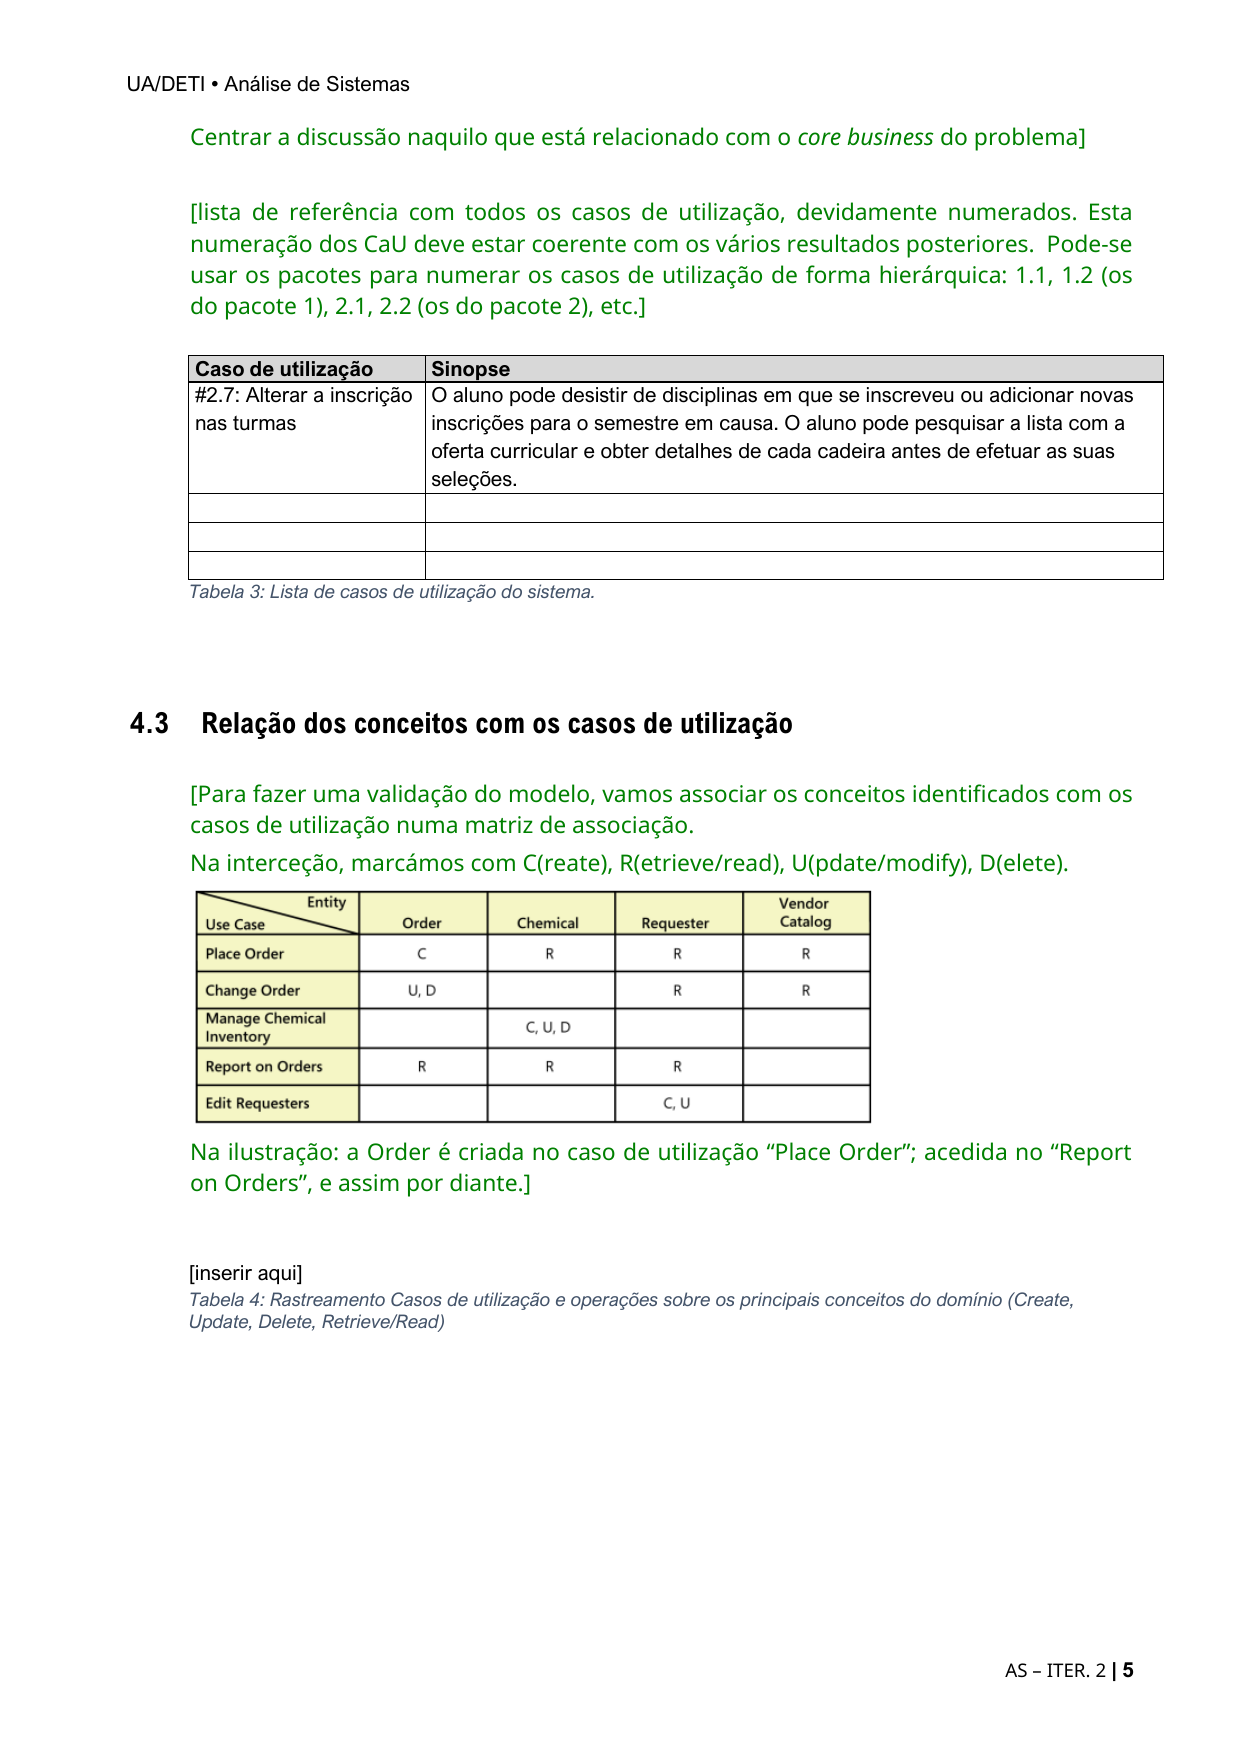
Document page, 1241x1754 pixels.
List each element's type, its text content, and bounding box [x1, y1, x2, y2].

text Centrar a discussão naquilo que está relacionado com o core business do problema] [190, 121, 1134, 152]
table_cell [426, 494, 1163, 522]
text Na ilustração: a Order é criada no caso de utilização “Place Order”; acedida no “Report on Orders”, e assim por diante.] [190, 1136, 1134, 1198]
table_header Sinopse [426, 356, 1163, 381]
text [lista de referência com todos os casos de utilização, devidamente numerados. Esta numeração dos CaU deve estar coerente com os vários resultados posteriores. Pode-se usar os pacotes para numerar os casos de utilização de forma hierárquica: 1.1, 1.2 (os do pacote 1), 2.1, 2.2 (os do pacote 2), etc.] [190, 196, 1134, 321]
table_cell [426, 523, 1163, 551]
table_cell [189, 552, 425, 579]
table_header Caso de utilização [189, 356, 425, 381]
table_cell [189, 523, 425, 551]
text Tabela 2: Rastreamento Casos de utilização e operações sobre os principais conceitos do domínio (Create, Update, Delete, Retrieve/Read) [189, 1288, 1134, 1333]
text Na interceção, marcámos com C(reate), R(etrieve/read), U(pdate/modify), D(elete). [190, 847, 1134, 878]
text [Para fazer uma validação do modelo, vamos associar os conceitos identificados com os casos de utilização numa matriz de associação. [190, 778, 1134, 840]
text [inserir aqui] [189, 1260, 1134, 1285]
subtitle Relação dos conceitos com os casos de utilização [130, 705, 1134, 740]
table_cell [426, 552, 1163, 579]
text Tabela 3: Lista de casos de utilização do sistema. [189, 580, 1134, 603]
picture [190, 884, 879, 1130]
table_cell [189, 494, 425, 522]
table_cell #2.7: Alterar a inscrição nas turmas [189, 383, 425, 493]
table_cell O aluno pode desistir de disciplinas em que se inscreveu ou adicionar novas inscrições para o semestre em causa. O aluno pode pesquisar a lista com a oferta curricular e obter detalhes de cada cadeira antes de efetuar as suas seleções. [426, 383, 1163, 493]
